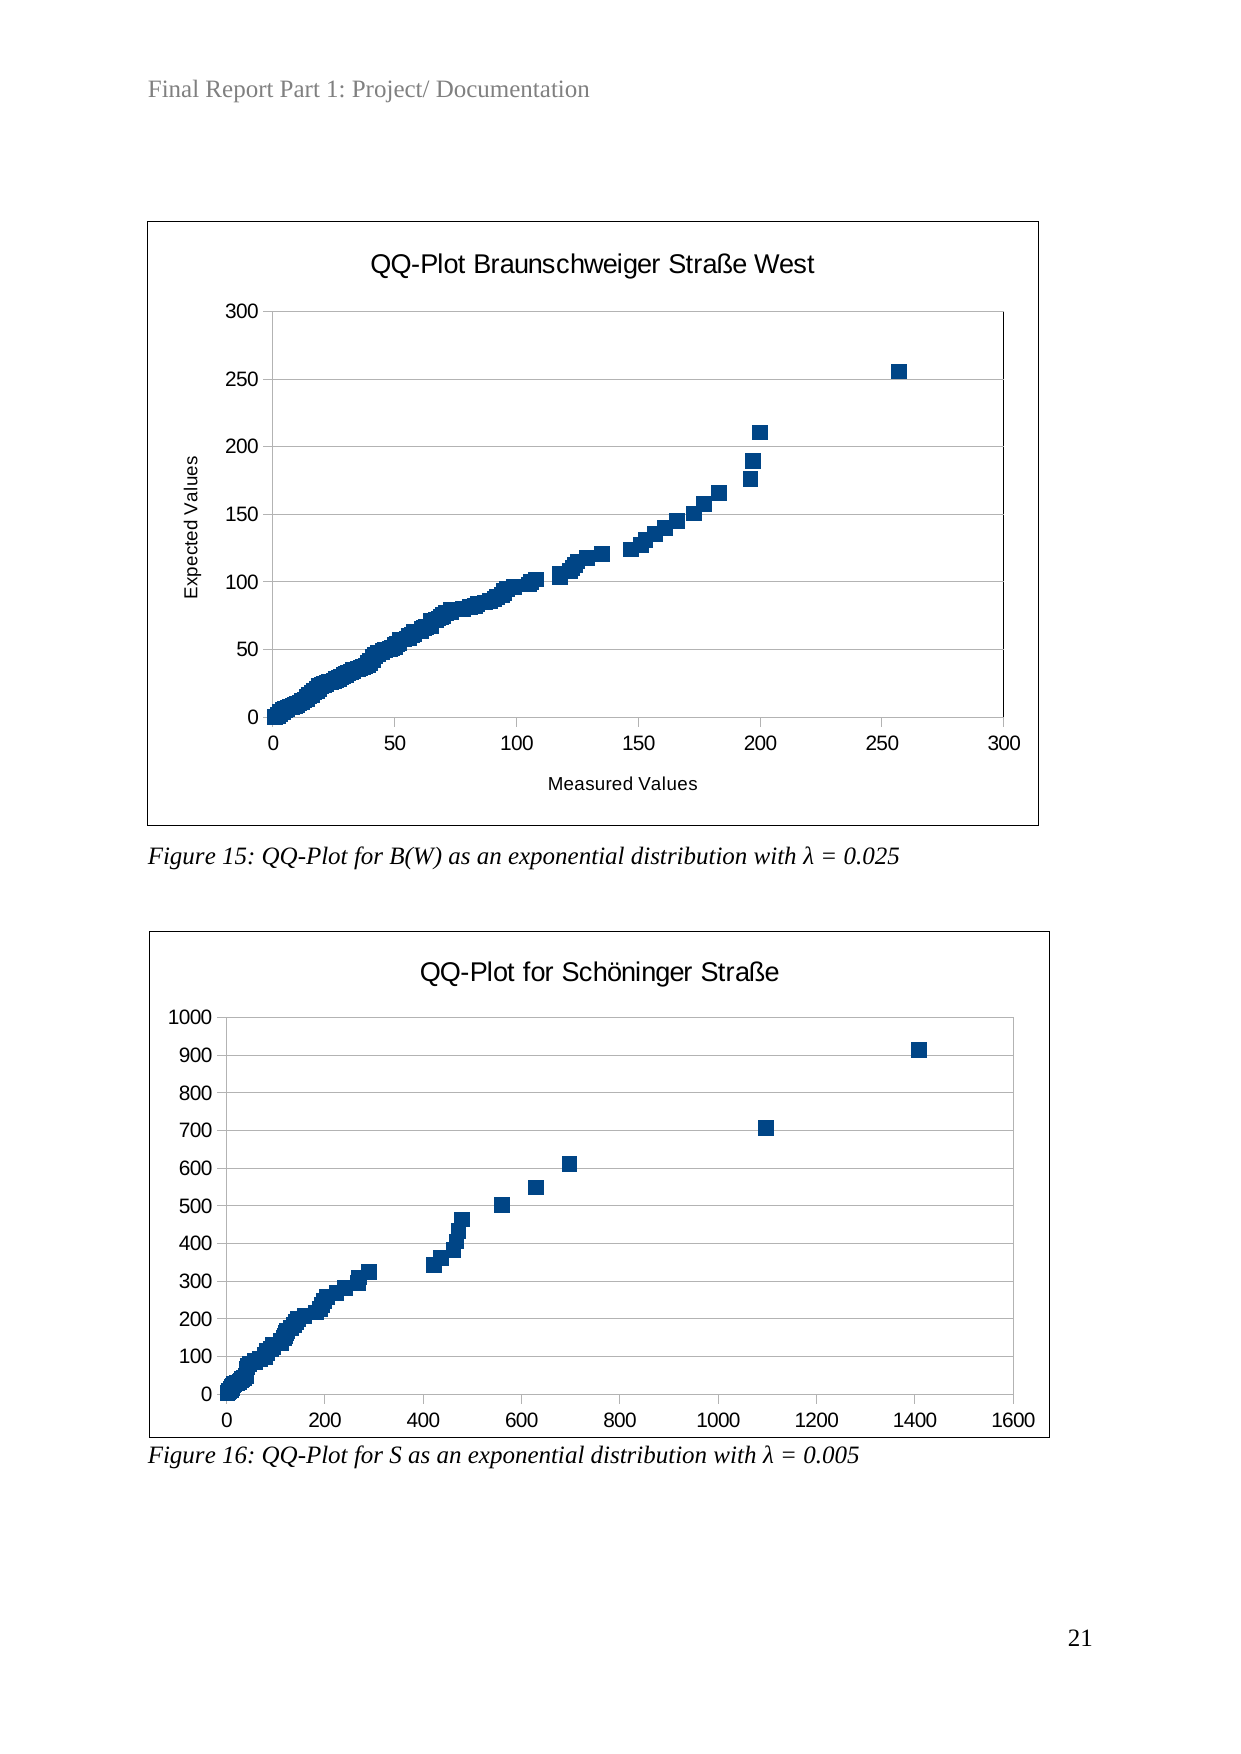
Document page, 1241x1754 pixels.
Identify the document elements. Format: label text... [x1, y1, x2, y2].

text Figure 15: QQ-Plot for B(W) as an exponential distribution with λ = 0.025 [148, 841, 1093, 870]
text Figure 16: QQ-Plot for S as an exponential distribution with λ = 0.005 [148, 973, 1093, 1468]
